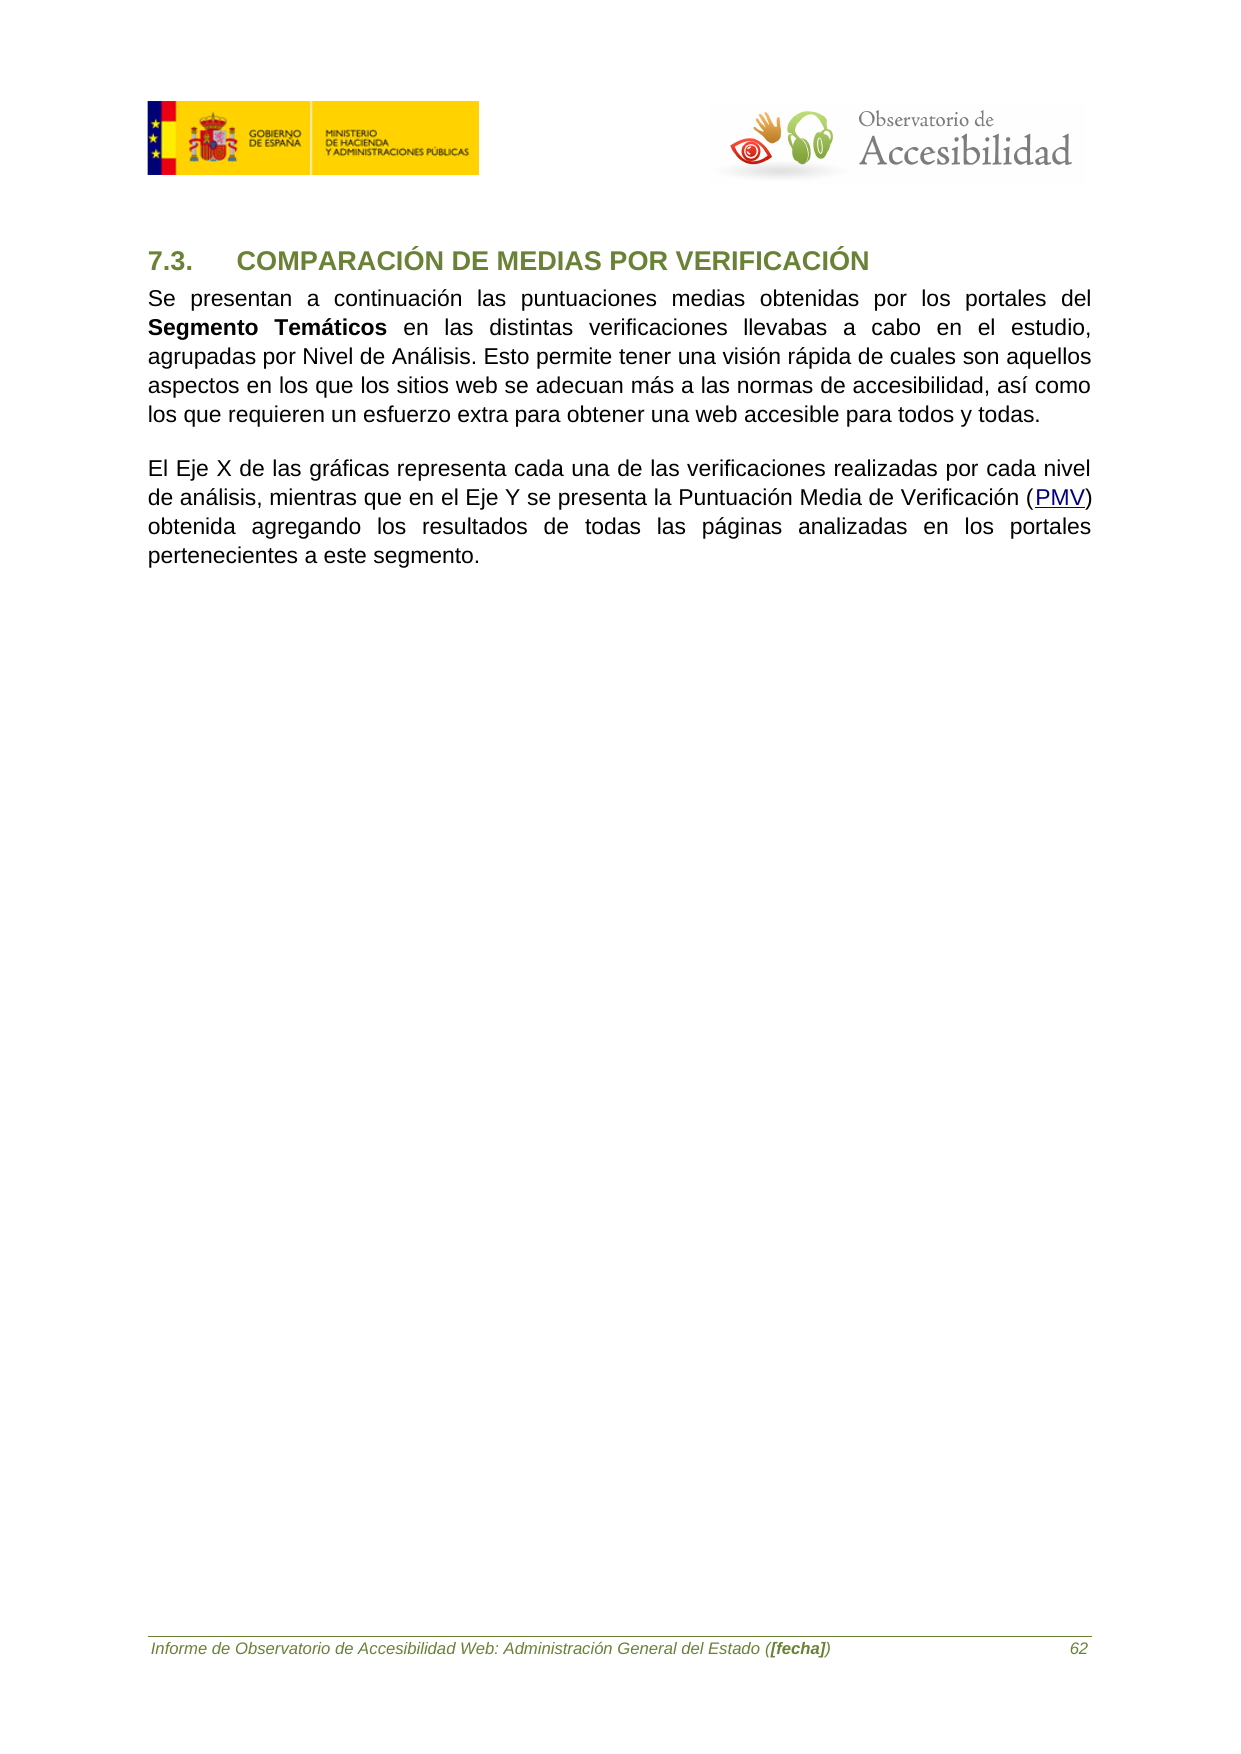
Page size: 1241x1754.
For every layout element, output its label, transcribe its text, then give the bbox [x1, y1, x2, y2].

subtitle Comparación de medias por verificación [148, 245, 1092, 276]
text Se presentan a continuación las puntuaciones medias obtenidas por los portales del Segmento Temáticos en las distintas verificaciones llevabas a cabo en el estudio, agrupadas por Nivel de Análisis. Esto permite tener una visión rápida de cuales son aquellos aspectos en los que los sitios web se adecuan más a las normas de accesibilidad, así como los que requieren un esfuerzo extra para obtener una web accesible para todos y todas. [148, 285, 1092, 427]
picture [147, 101, 479, 175]
picture [710, 102, 1086, 185]
text El Eje X de las gráficas representa cada una de las verificaciones realizadas por cada nivel de análisis, mientras que en el Eje Y se presenta la Puntuación Media de Verificación (PMV) obtenida agregando los resultados de todas las páginas analizadas en los portales pertenecientes a este segmento. [148, 455, 1092, 568]
